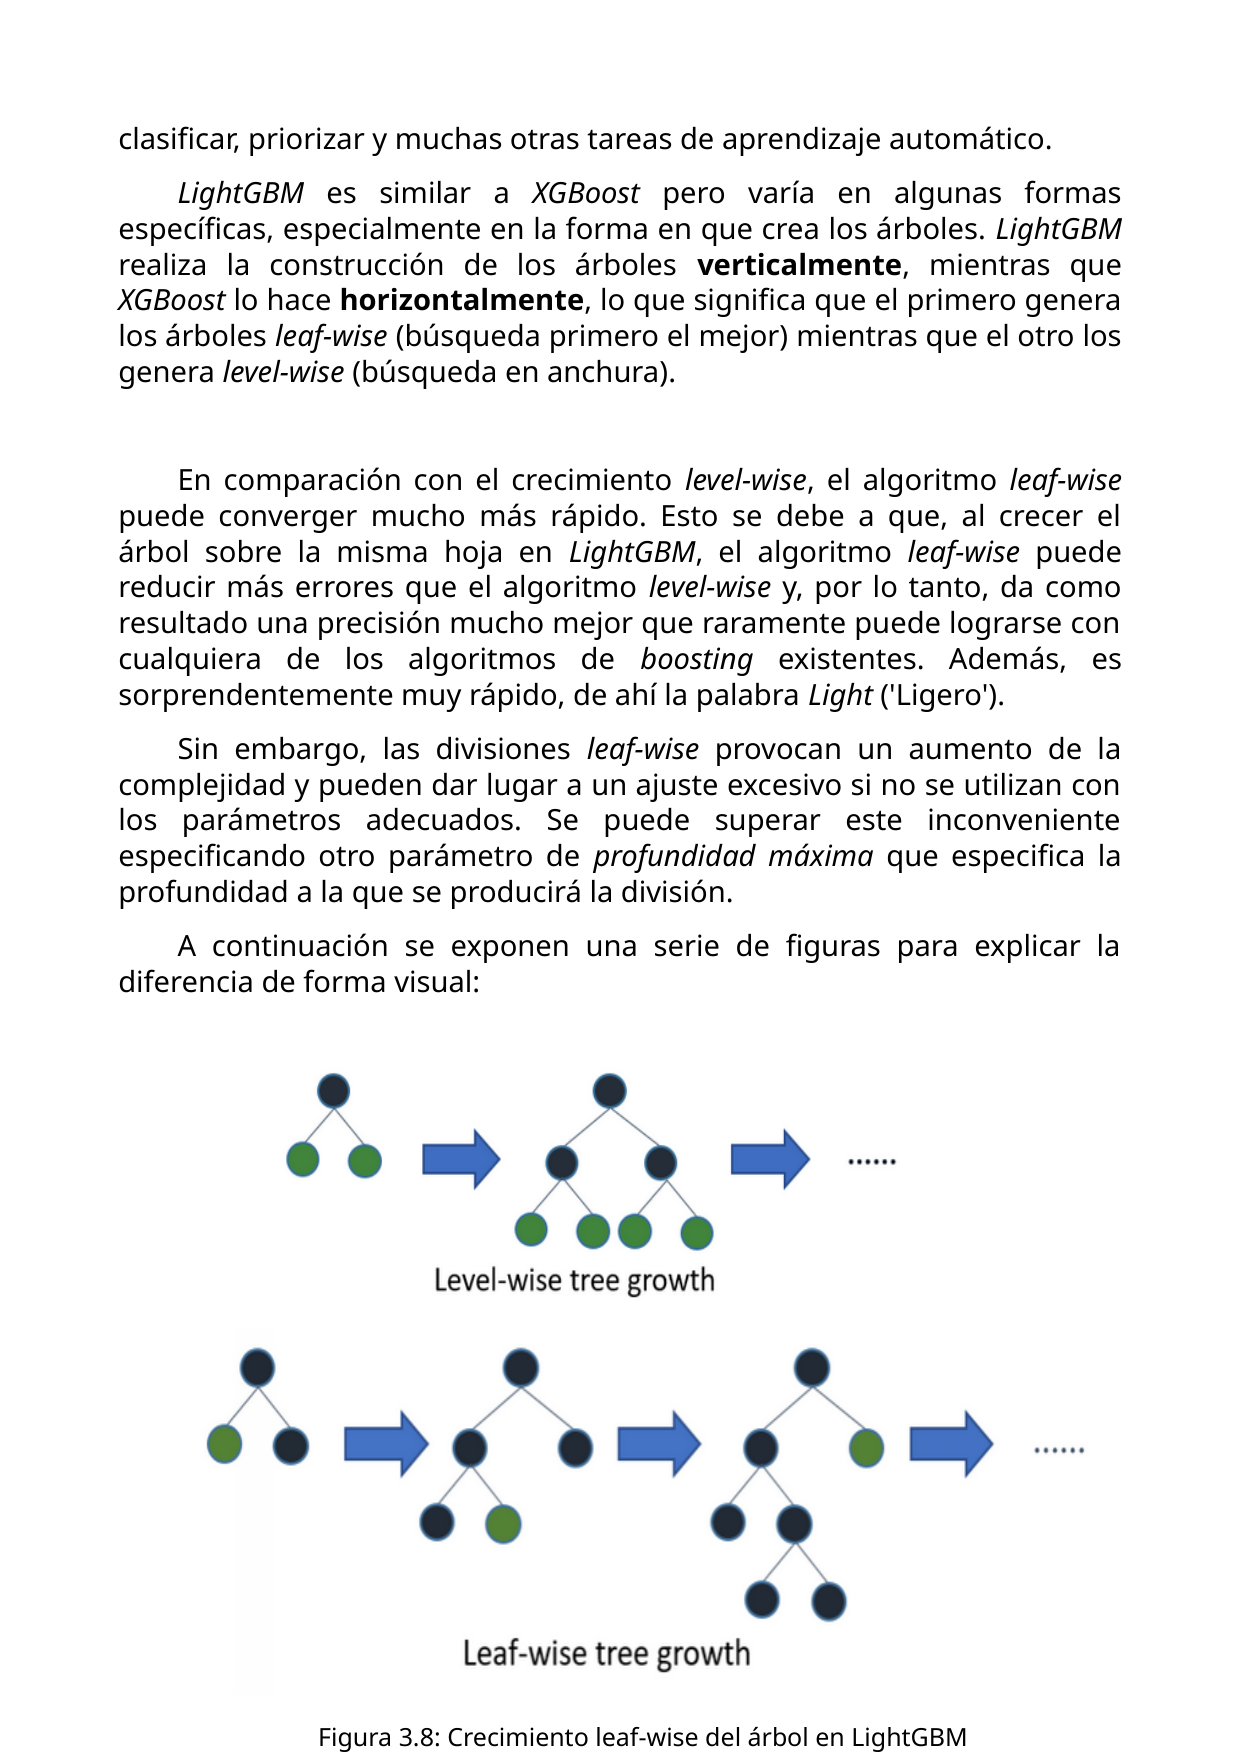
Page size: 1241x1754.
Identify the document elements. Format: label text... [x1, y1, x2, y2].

picture [235, 1037, 942, 1315]
text A continuación se exponen una serie de figuras para explicar la diferencia de forma visual: [118, 925, 1122, 1001]
picture [187, 1327, 1099, 1703]
text En comparación con el crecimiento level-wise, el algoritmo leaf-wise puede converger mucho más rápido. Esto se debe a que, al crecer el árbol sobre la misma hoja en LightGBM, el algoritmo leaf-wise puede reducir más errores que el algoritmo level-wise y, por lo tanto, da como resultado una precisión mucho mejor que raramente puede lograrse con cualquiera de los algoritmos de boosting existentes. Además, es sorprendentemente muy rápido, de ahí la palabra Light ('Ligero'). [118, 459, 1122, 714]
text Sin embargo, las divisiones leaf-wise provocan un aumento de la complejidad y pueden dar lugar a un ajuste excesivo si no se utilizan con los parámetros adecuados. Se puede superar este inconveniente especificando otro parámetro de profundidad máxima que especifica la profundidad a la que se producirá la división. [118, 728, 1122, 911]
text clasificar, priorizar y muchas otras tareas de aprendizaje automático. [118, 118, 1122, 158]
text Figura 3.8: Crecimiento leaf-wise del árbol en LightGBM [188, 1703, 1098, 1754]
text LightGBM es similar a XGBoost pero varía en algunas formas específicas, especialmente en la forma en que crea los árboles. LightGBM realiza la construcción de los árboles verticalmente, mientras que XGBoost lo hace horizontalmente, lo que significa que el primero genera los árboles leaf-wise (búsqueda primero el mejor) mientras que el otro los genera level-wise (búsqueda en anchura). [118, 172, 1122, 391]
